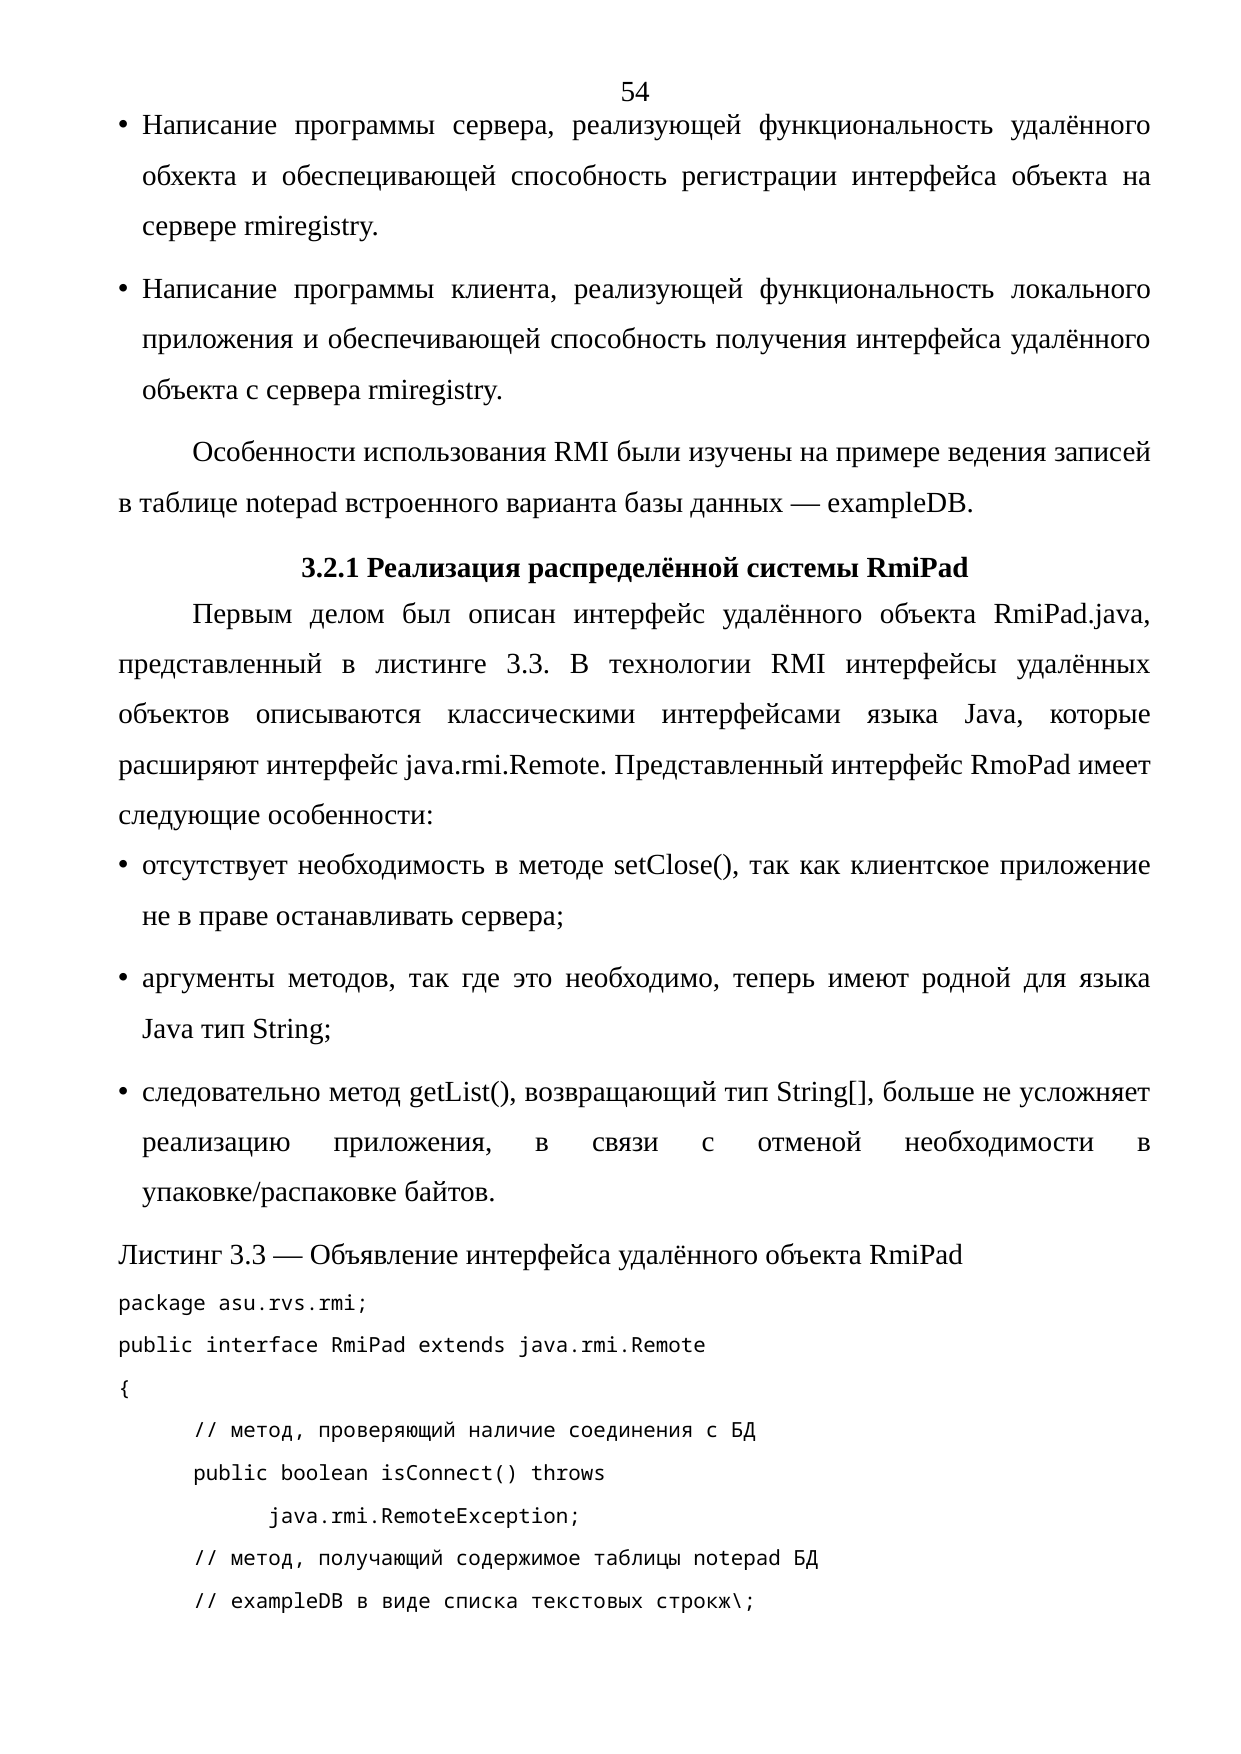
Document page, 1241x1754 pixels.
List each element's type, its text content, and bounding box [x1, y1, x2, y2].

text Особенности использования RMI были изучены на примере ведения записей в таблице notepad встроенного варианта базы данных — exampleDB. [118, 434, 1152, 518]
text // метод, проверяющий наличие соединения с БД [118, 1416, 1152, 1444]
text package asu.rvs.rmi; [118, 1288, 1152, 1316]
list аргументы методов, так где это необходимо, теперь имеют родной для языка Java тип String; [118, 961, 1152, 1044]
text // метод, получающий содержимое таблицы notepad БД [118, 1543, 1152, 1572]
text // exampleDB в виде списка текстовых строкж\; [118, 1586, 1152, 1614]
text java.rmi.RemoteException; [118, 1501, 1152, 1529]
text Первым делом был описан интерфейс удалённого объекта RmiPad.java, представленный в листинге 3.3. В технологии RMI интерфейсы удалённых объектов описываются классическими интерфейсами языка Java, которые расширяют интерфейс java.rmi.Remote. Представленный интерфейс RmoPad имеет следующие особенности: [118, 596, 1152, 831]
text public interface RmiPad extends java.rmi.Remote [118, 1330, 1152, 1359]
list следовательно метод getList(), возвращающий тип String[], больше не усложняет реализацию приложения, в связи с отменой необходимости в упаковке/распаковке байтов. [118, 1074, 1152, 1208]
text public boolean isConnect() throws [118, 1458, 1152, 1487]
subtitle 3.2.1 Реализация распределённой системы RmiPad [118, 550, 1152, 583]
text Листинг 3.3 — Объявление интерфейса удалённого объекта RmiPad [118, 1237, 1152, 1271]
text { [118, 1373, 1152, 1401]
list Написание программы клиента, реализующей функциональность локального приложения и обеспечивающей способность получения интерфейса удалённого объекта с сервера rmiregistry. [118, 271, 1152, 405]
list Написание программы сервера, реализующей функциональность удалённого обхекта и обеспецивающей способность регистрации интерфейса объекта на сервере rmiregistry. [118, 107, 1152, 242]
list отсутствует необходимость в методе setClose(), так как клиентское приложение не в праве останавливать сервера; [118, 847, 1152, 931]
